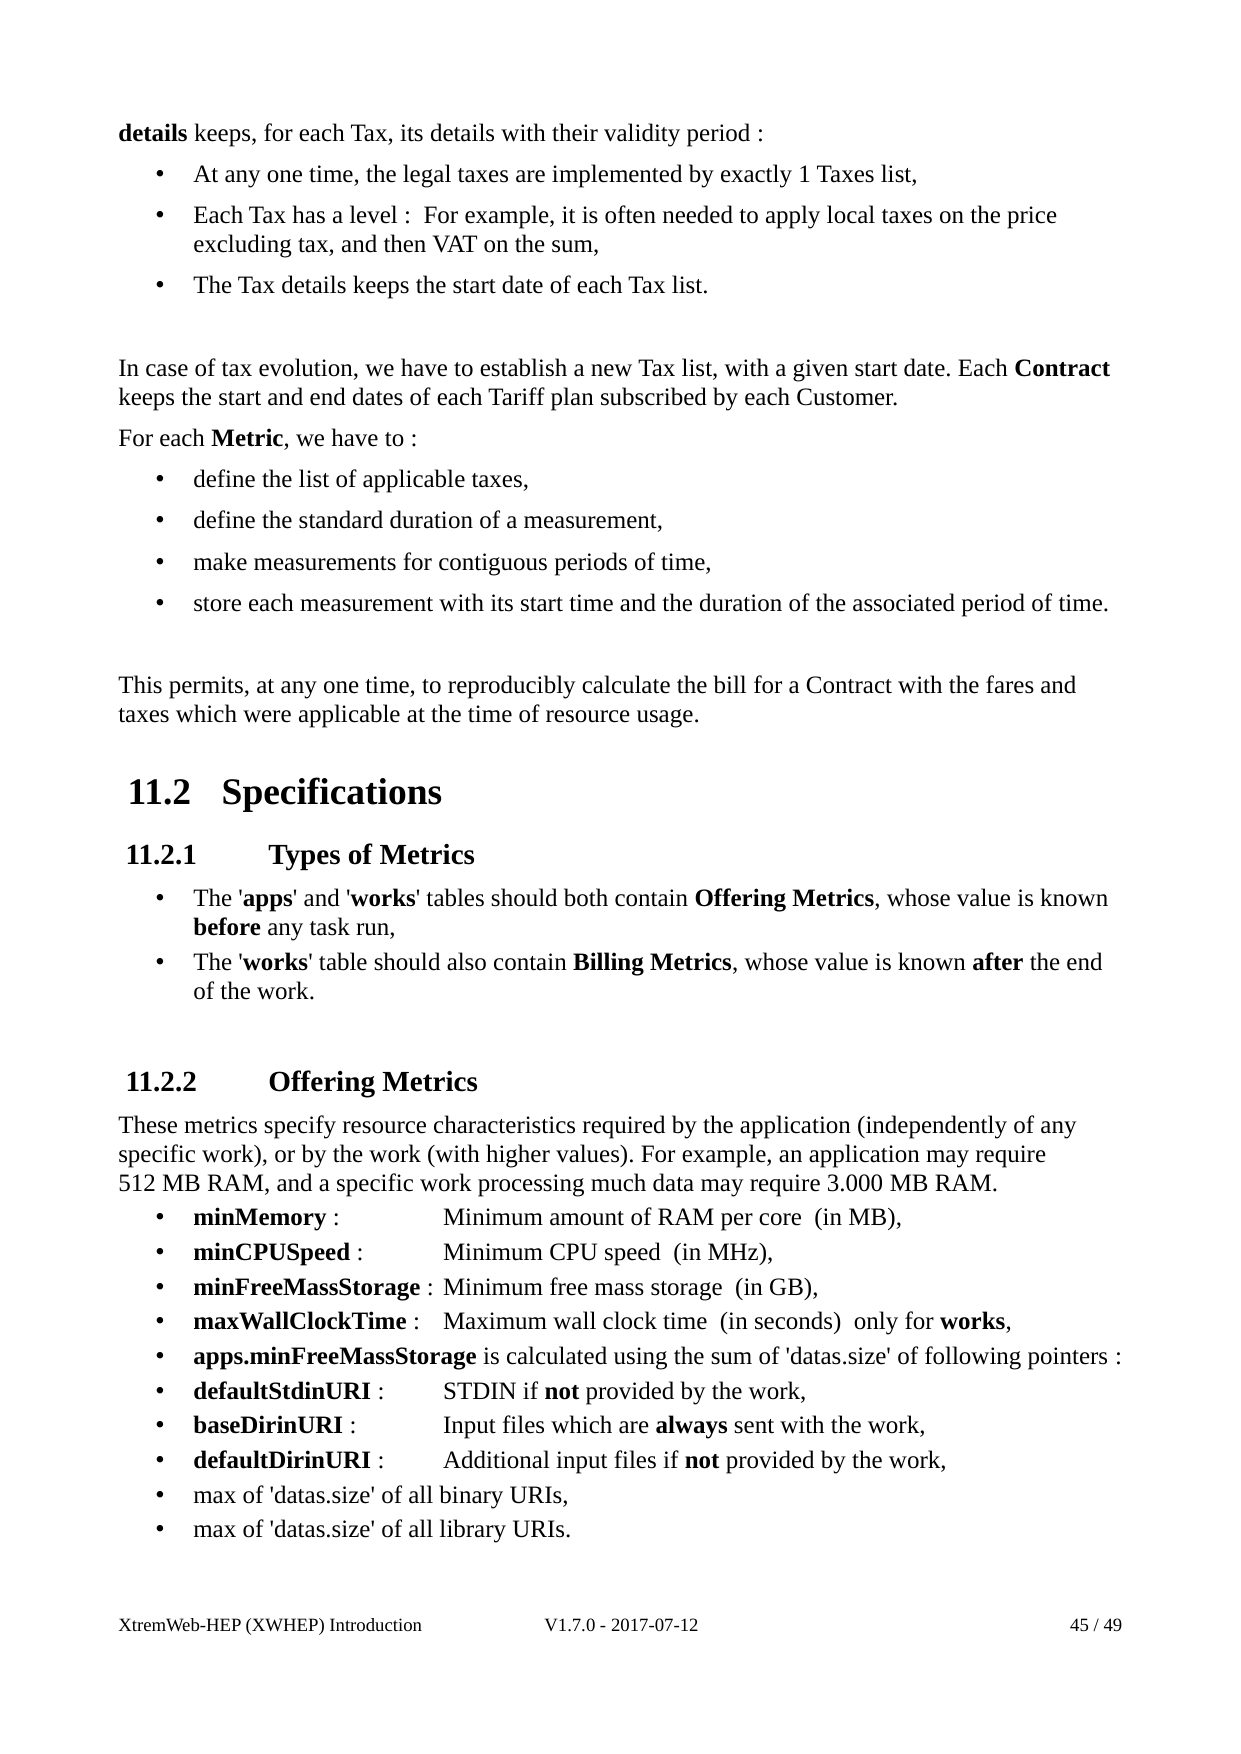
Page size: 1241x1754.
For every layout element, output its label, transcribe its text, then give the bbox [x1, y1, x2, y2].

list minFreeMassStorage : Minimum free mass storage (in GB), [156, 1272, 1122, 1301]
list The Tax details keeps the start date of each Tax list. [156, 271, 1122, 299]
list apps.minFreeMassStorage is calculated using the sum of 'datas.size' of following pointers : [156, 1341, 1122, 1370]
subtitle Offering Metrics [118, 1064, 1122, 1098]
list maxWallClockTime : Maximum wall clock time (in seconds) only for works, [156, 1306, 1122, 1335]
list make measurements for contiguous periods of time, [156, 547, 1122, 576]
text These metrics specify resource characteristics required by the application (independently of any specific work), or by the work (with higher values). For example, an application may require 512 MB RAM, and a specific work processing much data may require 3.000 MB RAM. [118, 1110, 1122, 1196]
list At any one time, the legal taxes are implemented by exactly 1 Taxes list, [156, 159, 1122, 188]
list defaultDirinURI : Additional input files if not provided by the work, [156, 1445, 1122, 1474]
text details keeps, for each Tax, its details with their validity period : [118, 118, 1122, 147]
text This permits, at any one time, to reproducibly calculate the bill for a Contract with the fares and taxes which were applicable at the time of resource usage. [118, 671, 1122, 728]
subtitle Types of Metrics [118, 837, 1122, 871]
list define the standard duration of a measurement, [156, 506, 1122, 534]
list defaultStdinURI : STDIN if not provided by the work, [156, 1376, 1122, 1404]
list Each Tax has a level : For example, it is often needed to apply local taxes on the price excluding tax, and then VAT on the sum, [156, 201, 1122, 258]
list minMemory : Minimum amount of RAM per core (in MB), [156, 1202, 1122, 1231]
list baseDirinURI : Input files which are always sent with the work, [156, 1411, 1122, 1439]
list store each measurement with its start time and the duration of the associated period of time. [156, 588, 1122, 617]
list The 'apps' and 'works' tables should both contain Offering Metrics, whose value is known before any task run, [156, 883, 1122, 941]
list max of 'datas.size' of all library URIs. [156, 1514, 1122, 1543]
text For each Metric, we have to : [118, 423, 1122, 452]
list The 'works' table should also contain Billing Metrics, whose value is known after the end of the work. [156, 947, 1122, 1004]
subtitle Specifications [118, 769, 1122, 812]
text In case of tax evolution, we have to establish a new Tax list, with a given start date. Each Contract keeps the start and end dates of each Tariff plan subscribed by each Customer. [118, 353, 1122, 411]
list minCPUSpeed : Minimum CPU speed (in MHz), [156, 1237, 1122, 1266]
list define the list of applicable taxes, [156, 464, 1122, 493]
list max of 'datas.size' of all binary URIs, [156, 1480, 1122, 1509]
